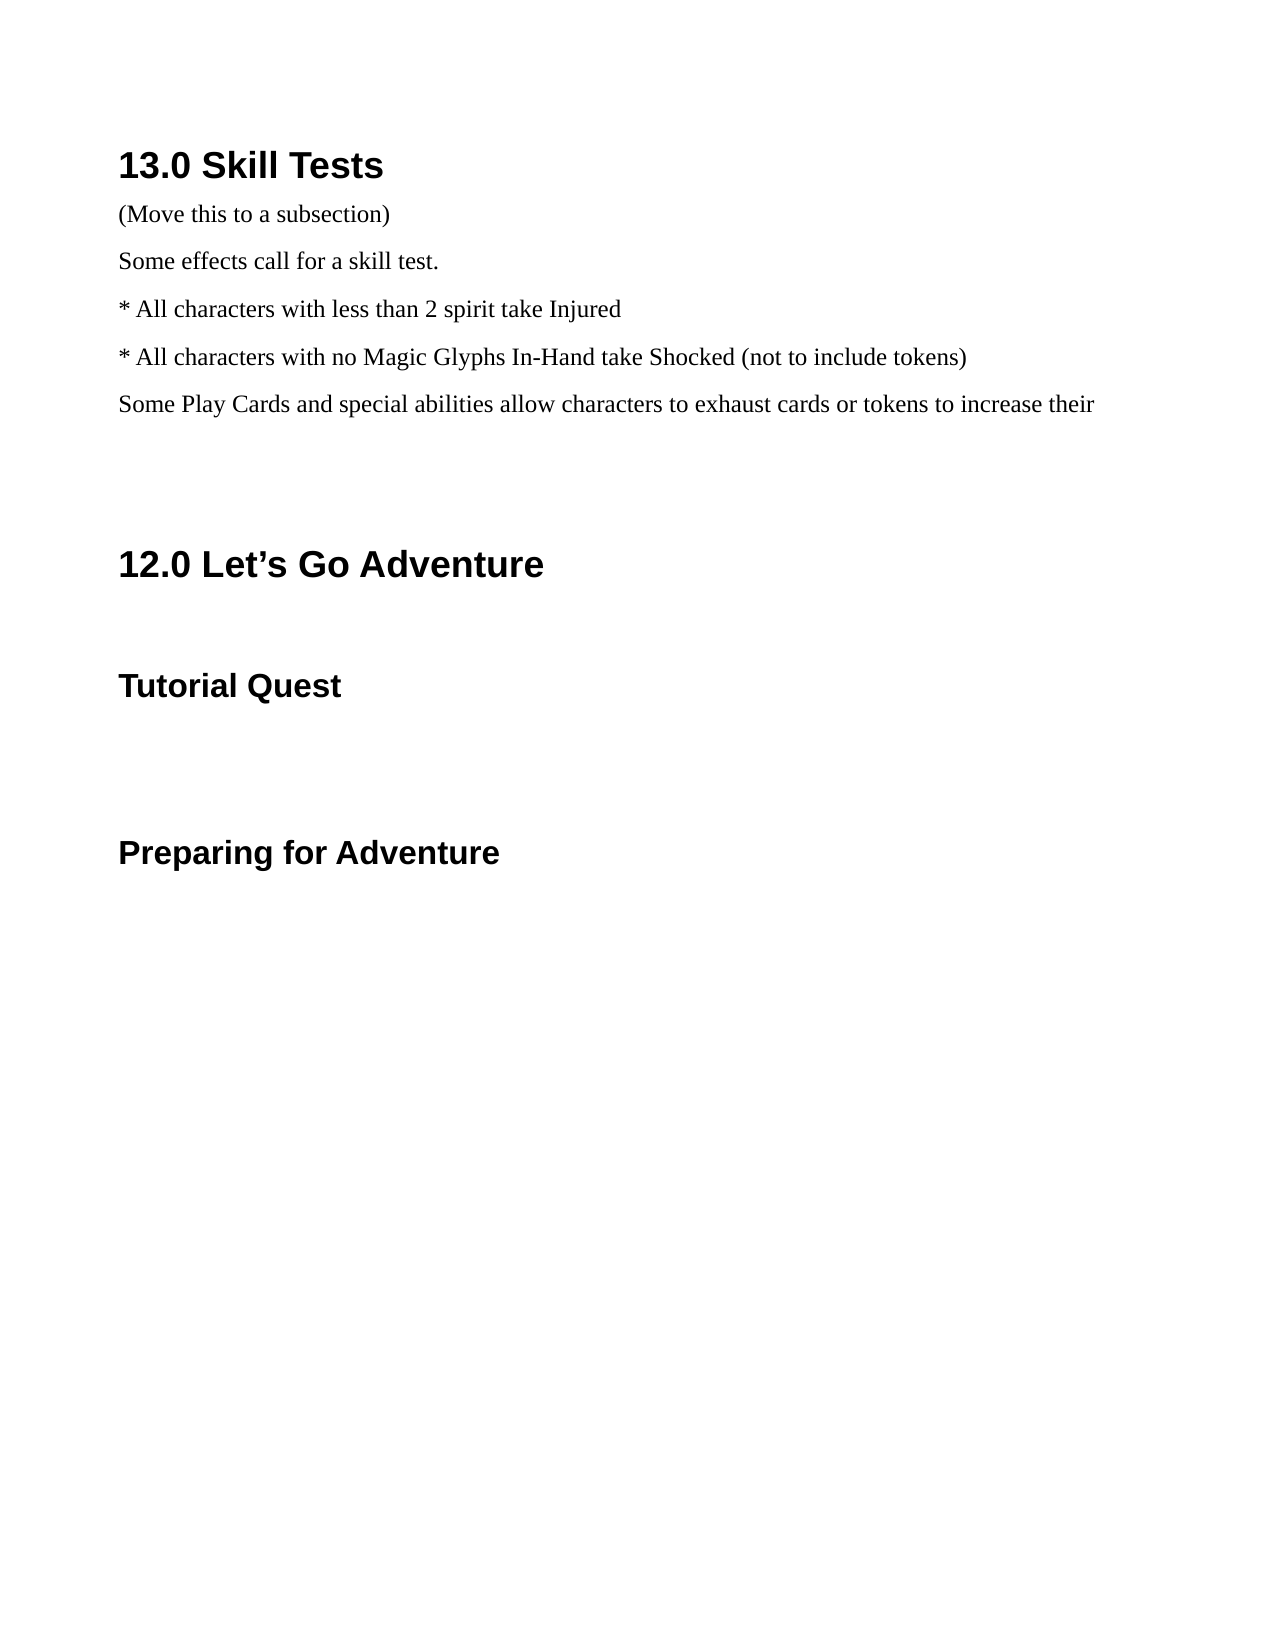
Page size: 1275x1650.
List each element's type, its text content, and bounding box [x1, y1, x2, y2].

text * All characters with less than 2 spirit take Injured [118, 294, 1157, 323]
subtitle Preparing for Adventure [118, 833, 1157, 872]
subtitle 13.0 Skill Tests [118, 143, 1157, 186]
text * All characters with no Magic Glyphs In-Hand take Shocked (not to include tokens) [118, 342, 1157, 370]
text Some Play Cards and special abilities allow characters to exhaust cards or tokens to increase their [118, 389, 1157, 418]
subtitle Tutorial Quest [118, 666, 1157, 705]
text Some effects call for a skill test. [118, 246, 1157, 275]
text (Move this to a subsection) [118, 199, 1157, 227]
subtitle 12.0 Let’s Go Adventure [118, 542, 1157, 586]
